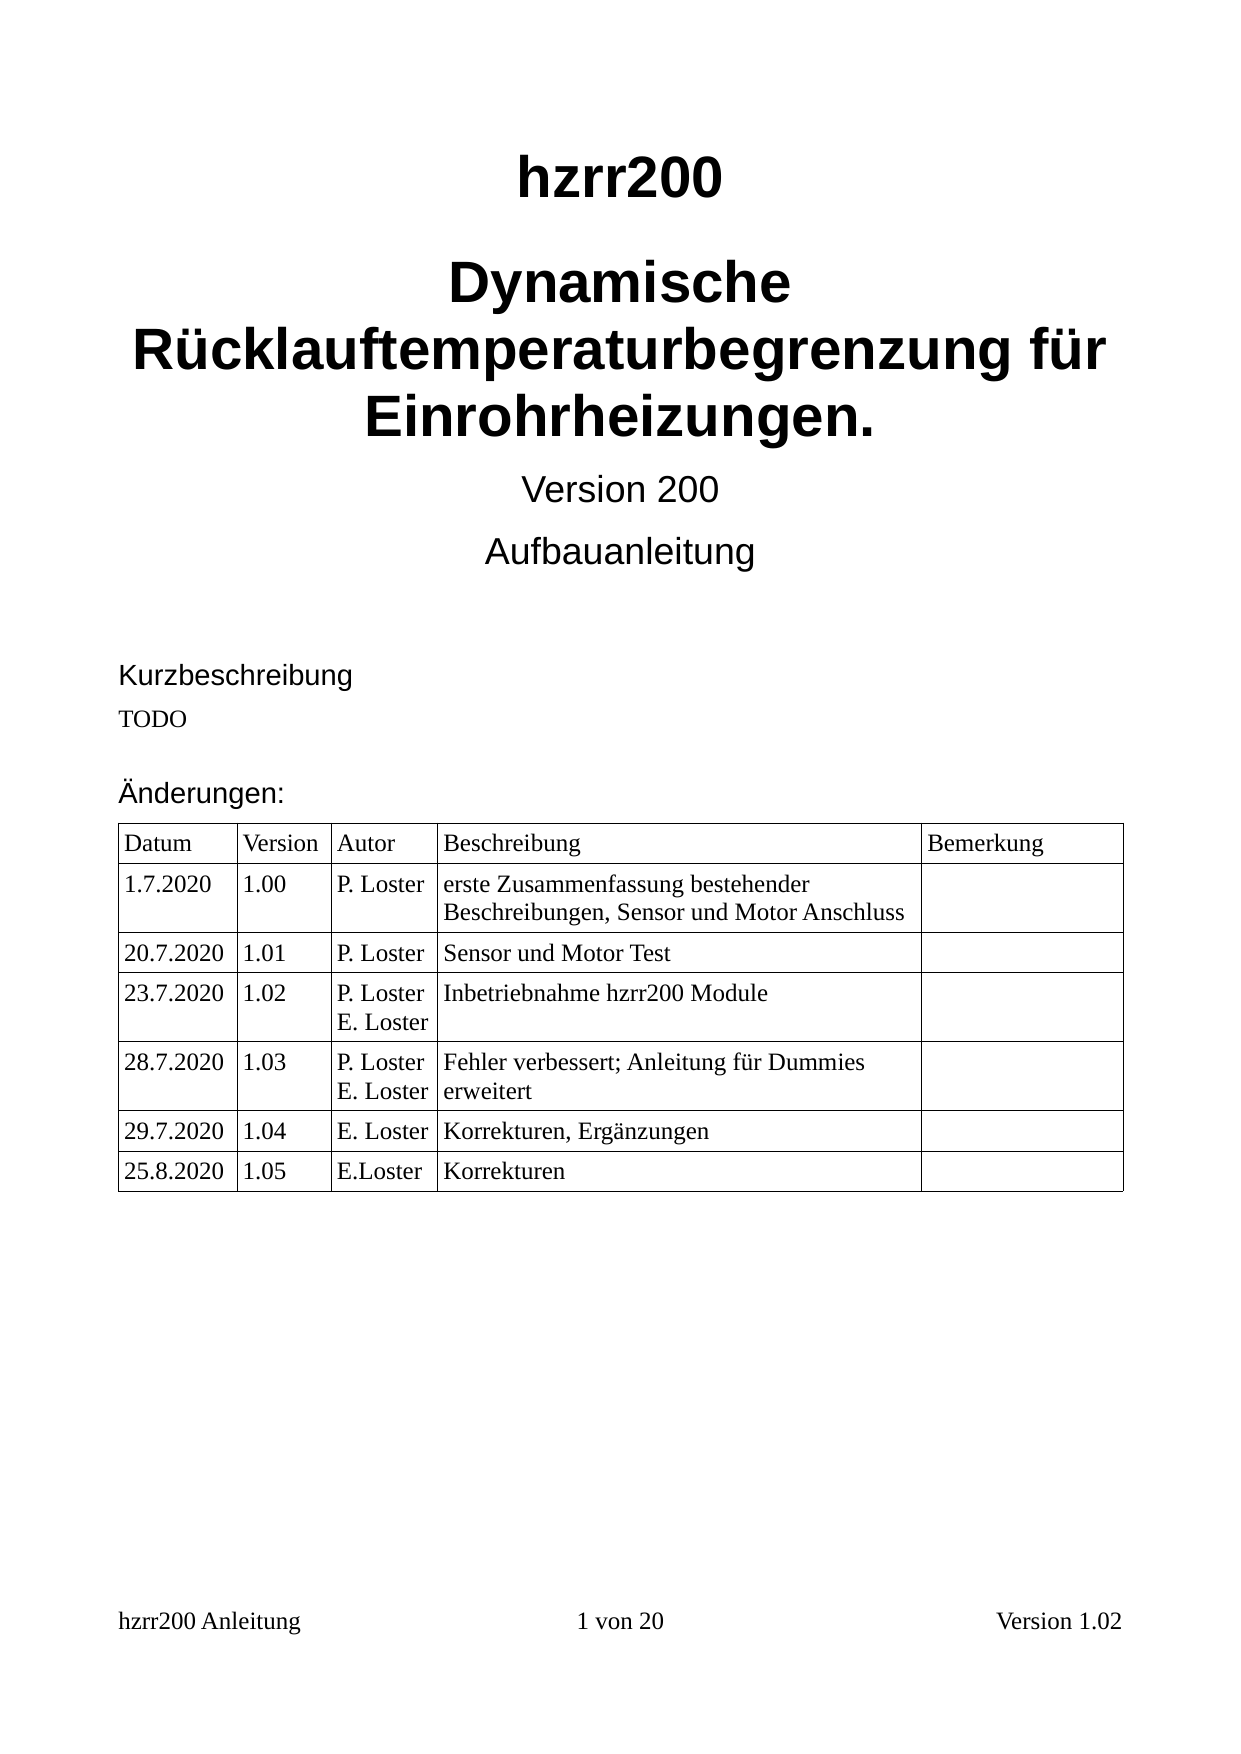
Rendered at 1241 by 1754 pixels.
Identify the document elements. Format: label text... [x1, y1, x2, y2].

text TODO [118, 704, 1122, 733]
subtitle Version 200 [118, 468, 1122, 511]
table_cell [922, 864, 1123, 932]
table_cell P. Loster [332, 933, 437, 972]
table_cell 1.00 [238, 864, 331, 932]
table_cell [922, 933, 1123, 972]
table_cell 29.7.2020 [119, 1111, 237, 1151]
table_cell P. Loster E. Loster [332, 1042, 437, 1110]
table_cell [922, 1111, 1123, 1151]
table_cell 1.02 [238, 973, 331, 1041]
table_header Version [238, 824, 331, 863]
table_cell E.Loster [332, 1152, 437, 1191]
title Dynamische Rücklauftemperaturbegrenzung für Einrohrheizungen. [118, 248, 1122, 449]
table_cell erste Zusammenfassung bestehender Beschreibungen, Sensor und Motor Anschluss [438, 864, 921, 932]
table_header Autor [332, 824, 437, 863]
table_cell 23.7.2020 [119, 973, 237, 1041]
table_cell Korrekturen [438, 1152, 921, 1191]
table_cell 1.05 [238, 1152, 331, 1191]
table_cell 20.7.2020 [119, 933, 237, 972]
table_cell 25.8.2020 [119, 1152, 237, 1191]
table_cell P. Loster E. Loster [332, 973, 437, 1041]
subtitle Kurzbeschreibung [118, 658, 1122, 691]
table_cell 1.7.2020 [119, 864, 237, 932]
table_header Beschreibung [438, 824, 921, 863]
table_cell [922, 1152, 1123, 1191]
table_cell Inbetriebnahme hzrr200 Module [438, 973, 921, 1041]
table_cell 1.04 [238, 1111, 331, 1151]
table_cell Korrekturen, Ergänzungen [438, 1111, 921, 1151]
table_cell [922, 1042, 1123, 1110]
table_cell Sensor und Motor Test [438, 933, 921, 972]
table_cell E. Loster [332, 1111, 437, 1151]
table_header Bemerkung [922, 824, 1123, 863]
table_cell 1.03 [238, 1042, 331, 1110]
title hzrr200 [118, 143, 1122, 210]
table_cell [922, 973, 1123, 1041]
table_cell 1.01 [238, 933, 331, 972]
subtitle Aufbauanleitung [118, 529, 1122, 573]
subtitle Änderungen: [118, 776, 1122, 810]
table_cell 28.7.2020 [119, 1042, 237, 1110]
table_cell Fehler verbessert; Anleitung für Dummies erweitert [438, 1042, 921, 1110]
table_header Datum [119, 824, 237, 863]
table_cell P. Loster [332, 864, 437, 932]
